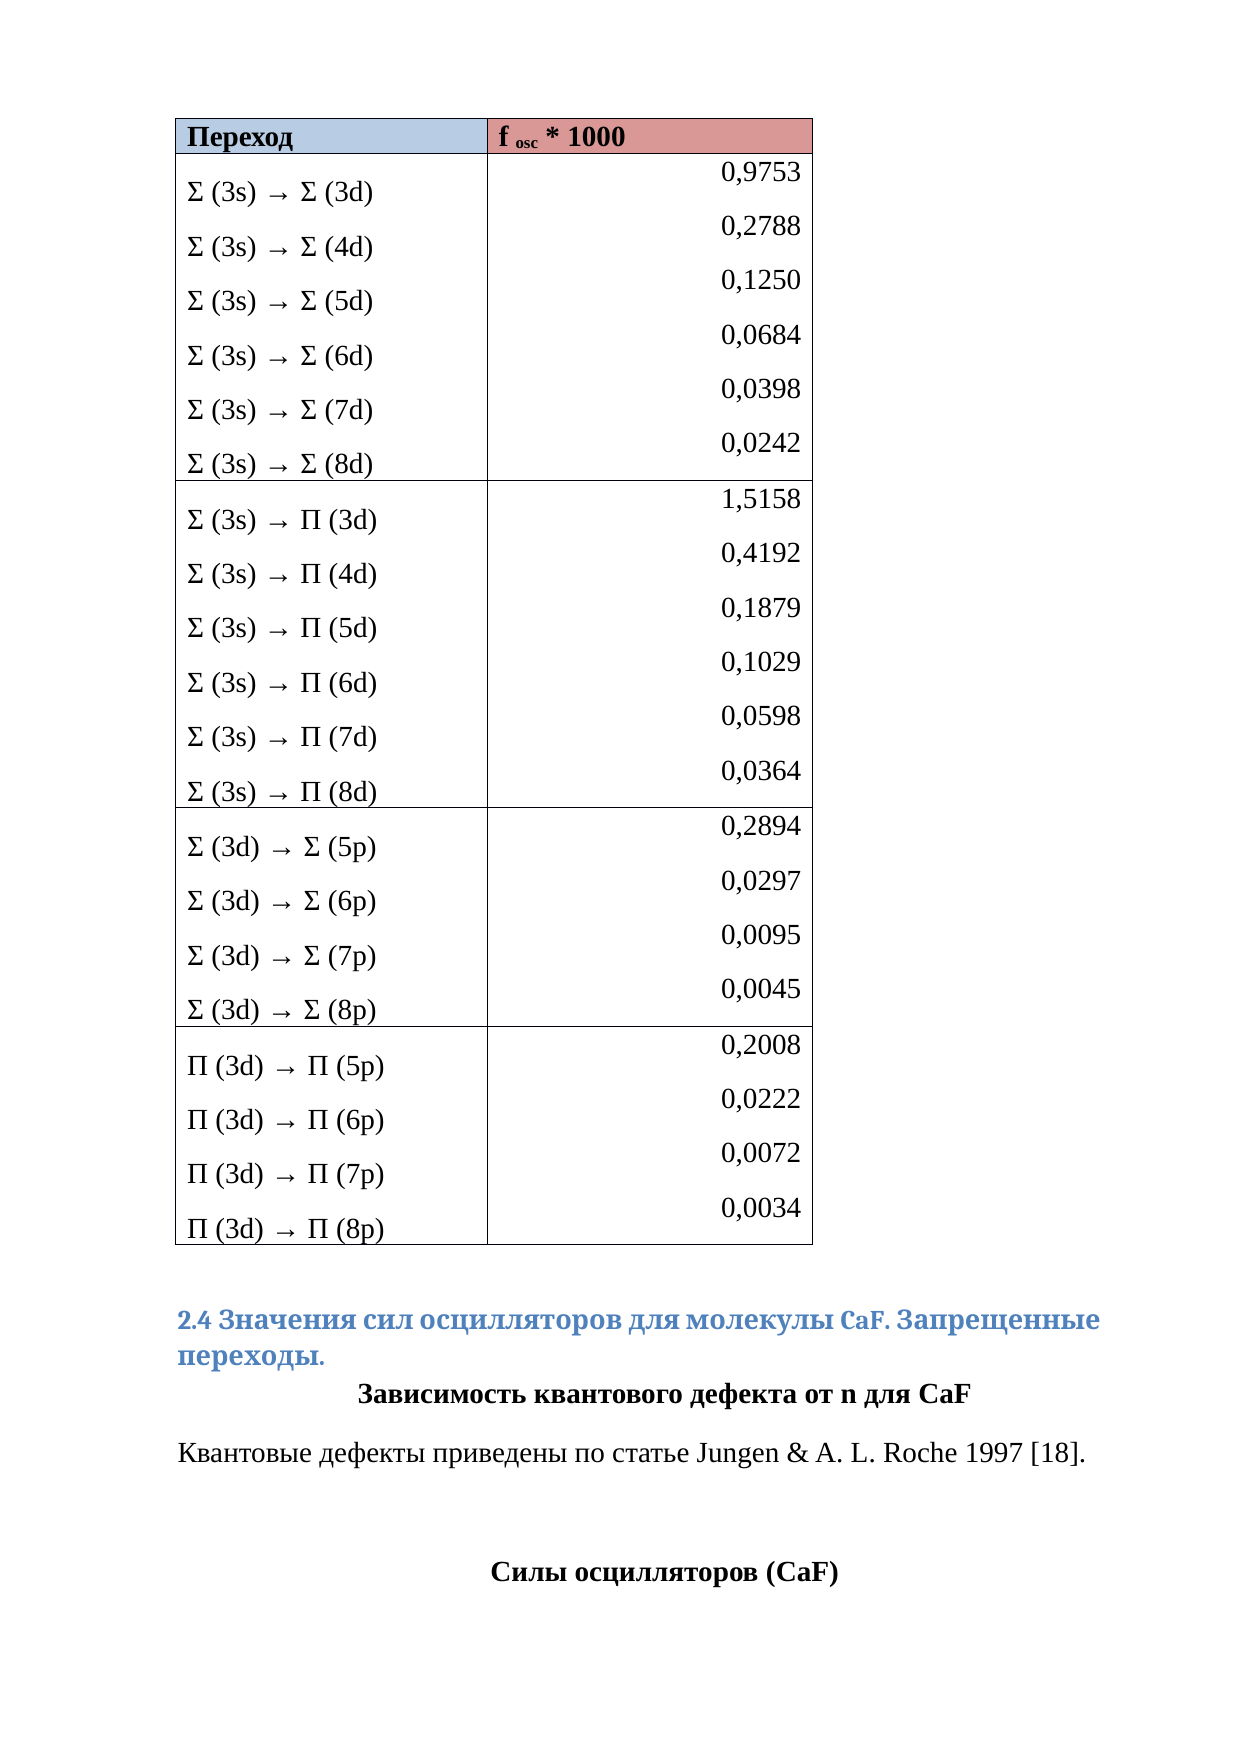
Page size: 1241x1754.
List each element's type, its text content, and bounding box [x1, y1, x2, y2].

table_cell 0,0398 [488, 371, 812, 426]
table_cell Σ (3s) → П (4d) [176, 535, 487, 590]
table_cell 0,0242 [488, 426, 812, 480]
table_cell 0,2788 [488, 208, 812, 262]
table_cell Σ (3s) → Σ (7d) [176, 371, 487, 426]
subtitle 2.4 Значения сил осцилляторов для молекулы CaF. Запрещенные переходы. [177, 1305, 1152, 1372]
table_cell 0,0072 [488, 1136, 812, 1190]
table_cell 0,1250 [488, 263, 812, 317]
table_cell Σ (3d) → Σ (7p) [176, 917, 487, 971]
table_cell 0,9753 [488, 154, 812, 208]
table_cell 0,1029 [488, 644, 812, 698]
table_cell 0,2008 [488, 1027, 812, 1081]
table_cell 0,0222 [488, 1081, 812, 1136]
table_cell 0,0045 [488, 971, 812, 1026]
table_cell 0,0034 [488, 1190, 812, 1244]
table_header f osc * 1000 [488, 119, 812, 153]
table_cell 0,0095 [488, 917, 812, 971]
table_cell Σ (3d) → Σ (5p) [176, 808, 487, 863]
table_cell Σ (3s) → П (3d) [176, 481, 487, 535]
table_cell 0,4192 [488, 535, 812, 590]
table_cell П (3d) → П (8p) [176, 1190, 487, 1244]
table_cell Σ (3d) → Σ (6p) [176, 863, 487, 917]
text Зависимость квантового дефекта от n для CaF [177, 1376, 1152, 1410]
table_cell Σ (3s) → Σ (4d) [176, 208, 487, 262]
table_cell 0,0364 [488, 753, 812, 807]
table_cell 0,0684 [488, 317, 812, 371]
table_cell Σ (3s) → П (7d) [176, 699, 487, 753]
table_cell 0,0297 [488, 863, 812, 917]
table_cell Σ (3s) → Σ (6d) [176, 317, 487, 371]
table_cell Σ (3s) → Σ (3d) [176, 154, 487, 208]
table_cell 0,1879 [488, 590, 812, 644]
table_cell Σ (3s) → П (8d) [176, 753, 487, 807]
table_cell Σ (3s) → П (6d) [176, 644, 487, 698]
table_cell П (3d) → П (7p) [176, 1136, 487, 1190]
text Квантовые дефекты приведены по статье Jungen & A. L. Roche 1997 [18]. [177, 1436, 1152, 1469]
table_cell Σ (3s) → П (5d) [176, 590, 487, 644]
table_cell Σ (3d) → Σ (8p) [176, 971, 487, 1026]
table_cell П (3d) → П (6p) [176, 1081, 487, 1136]
table_cell 0,0598 [488, 699, 812, 753]
table_cell 1,5158 [488, 481, 812, 535]
table_cell Σ (3s) → Σ (5d) [176, 263, 487, 317]
table_cell П (3d) → П (5p) [176, 1027, 487, 1081]
text Силы осцилляторов (CaF) [177, 1554, 1152, 1588]
table_cell Σ (3s) → Σ (8d) [176, 426, 487, 480]
table_cell 0,2894 [488, 808, 812, 863]
table_header Переход [176, 119, 487, 153]
